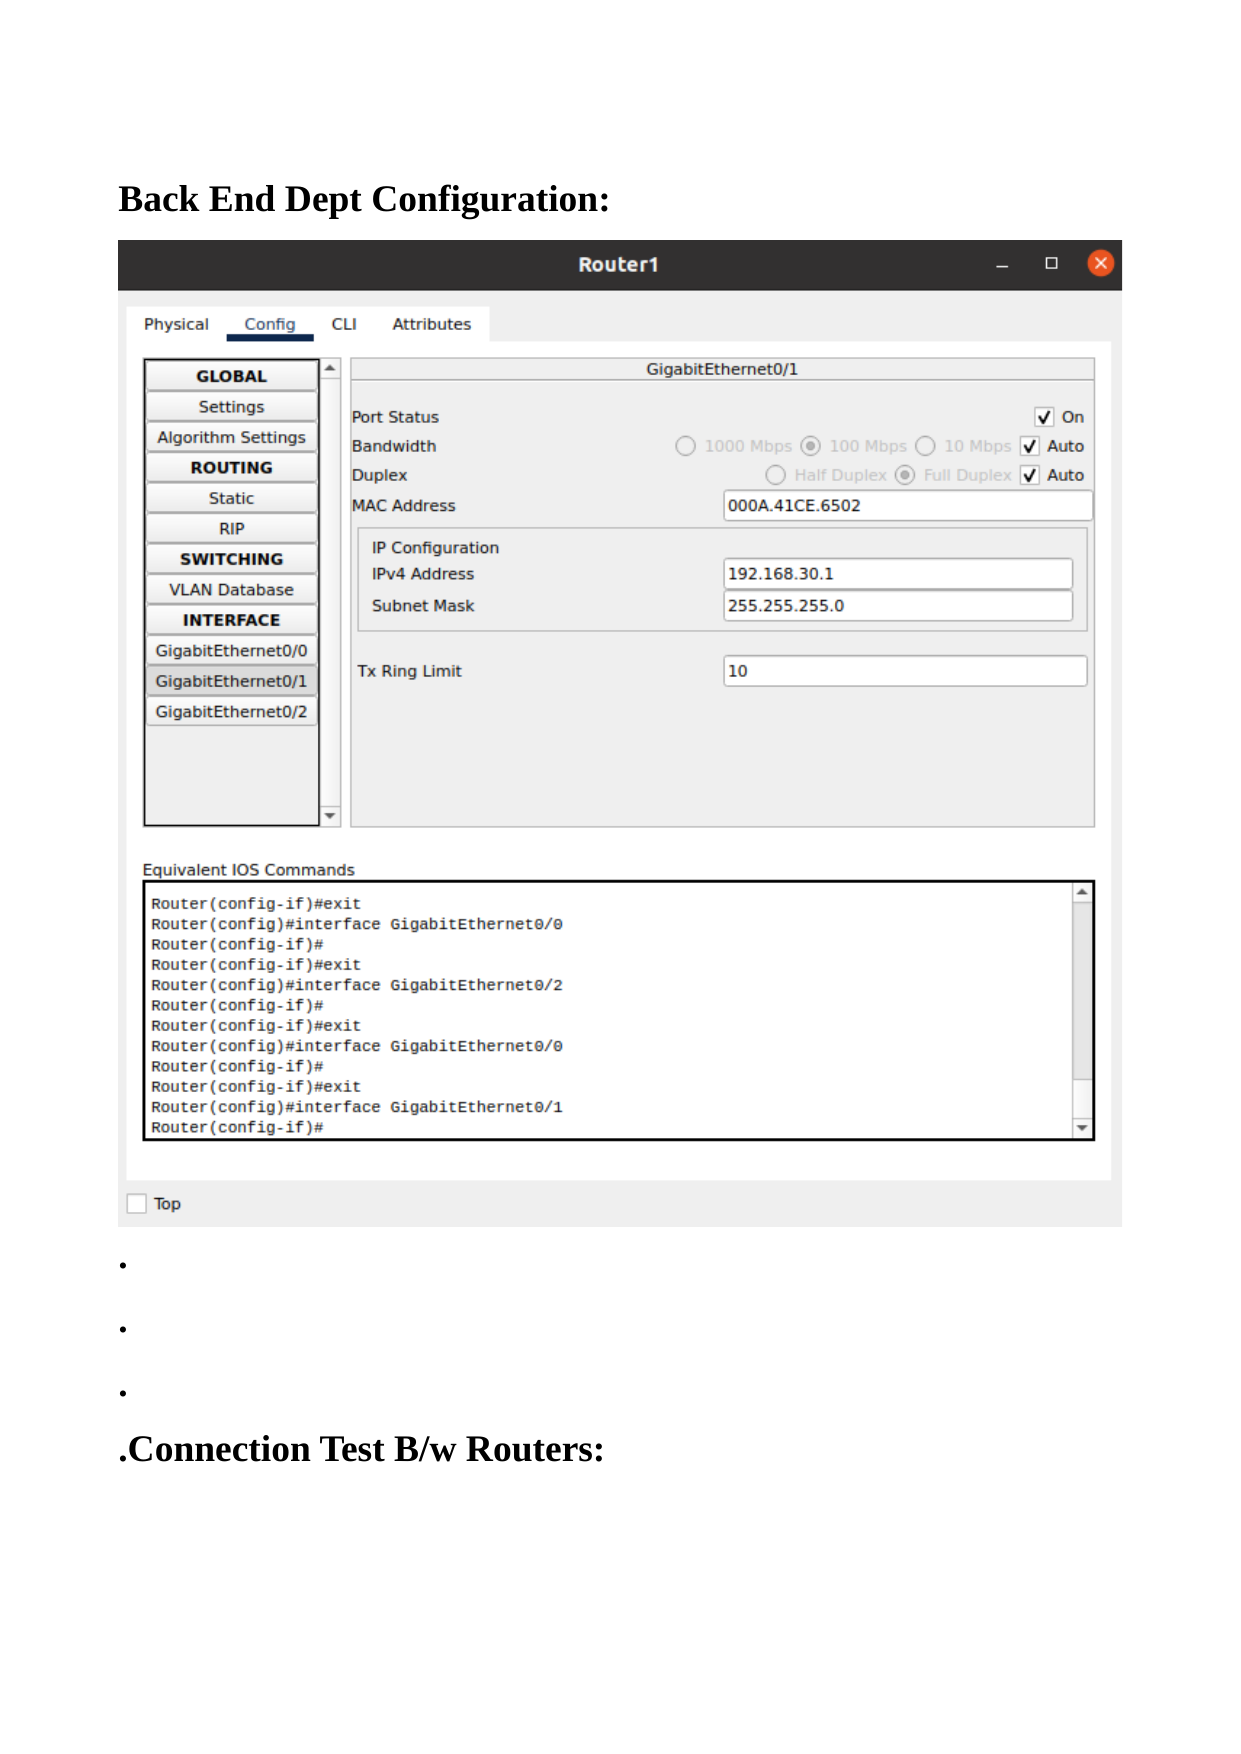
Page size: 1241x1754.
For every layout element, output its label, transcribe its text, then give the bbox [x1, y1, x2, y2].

text Back End Dept Configuration: [118, 176, 1122, 219]
text . [118, 1362, 1122, 1405]
text .Connection Test B/w Routers: [118, 1426, 1122, 1469]
text . [118, 1227, 1122, 1277]
text . [118, 1298, 1122, 1341]
picture [118, 240, 1123, 1227]
